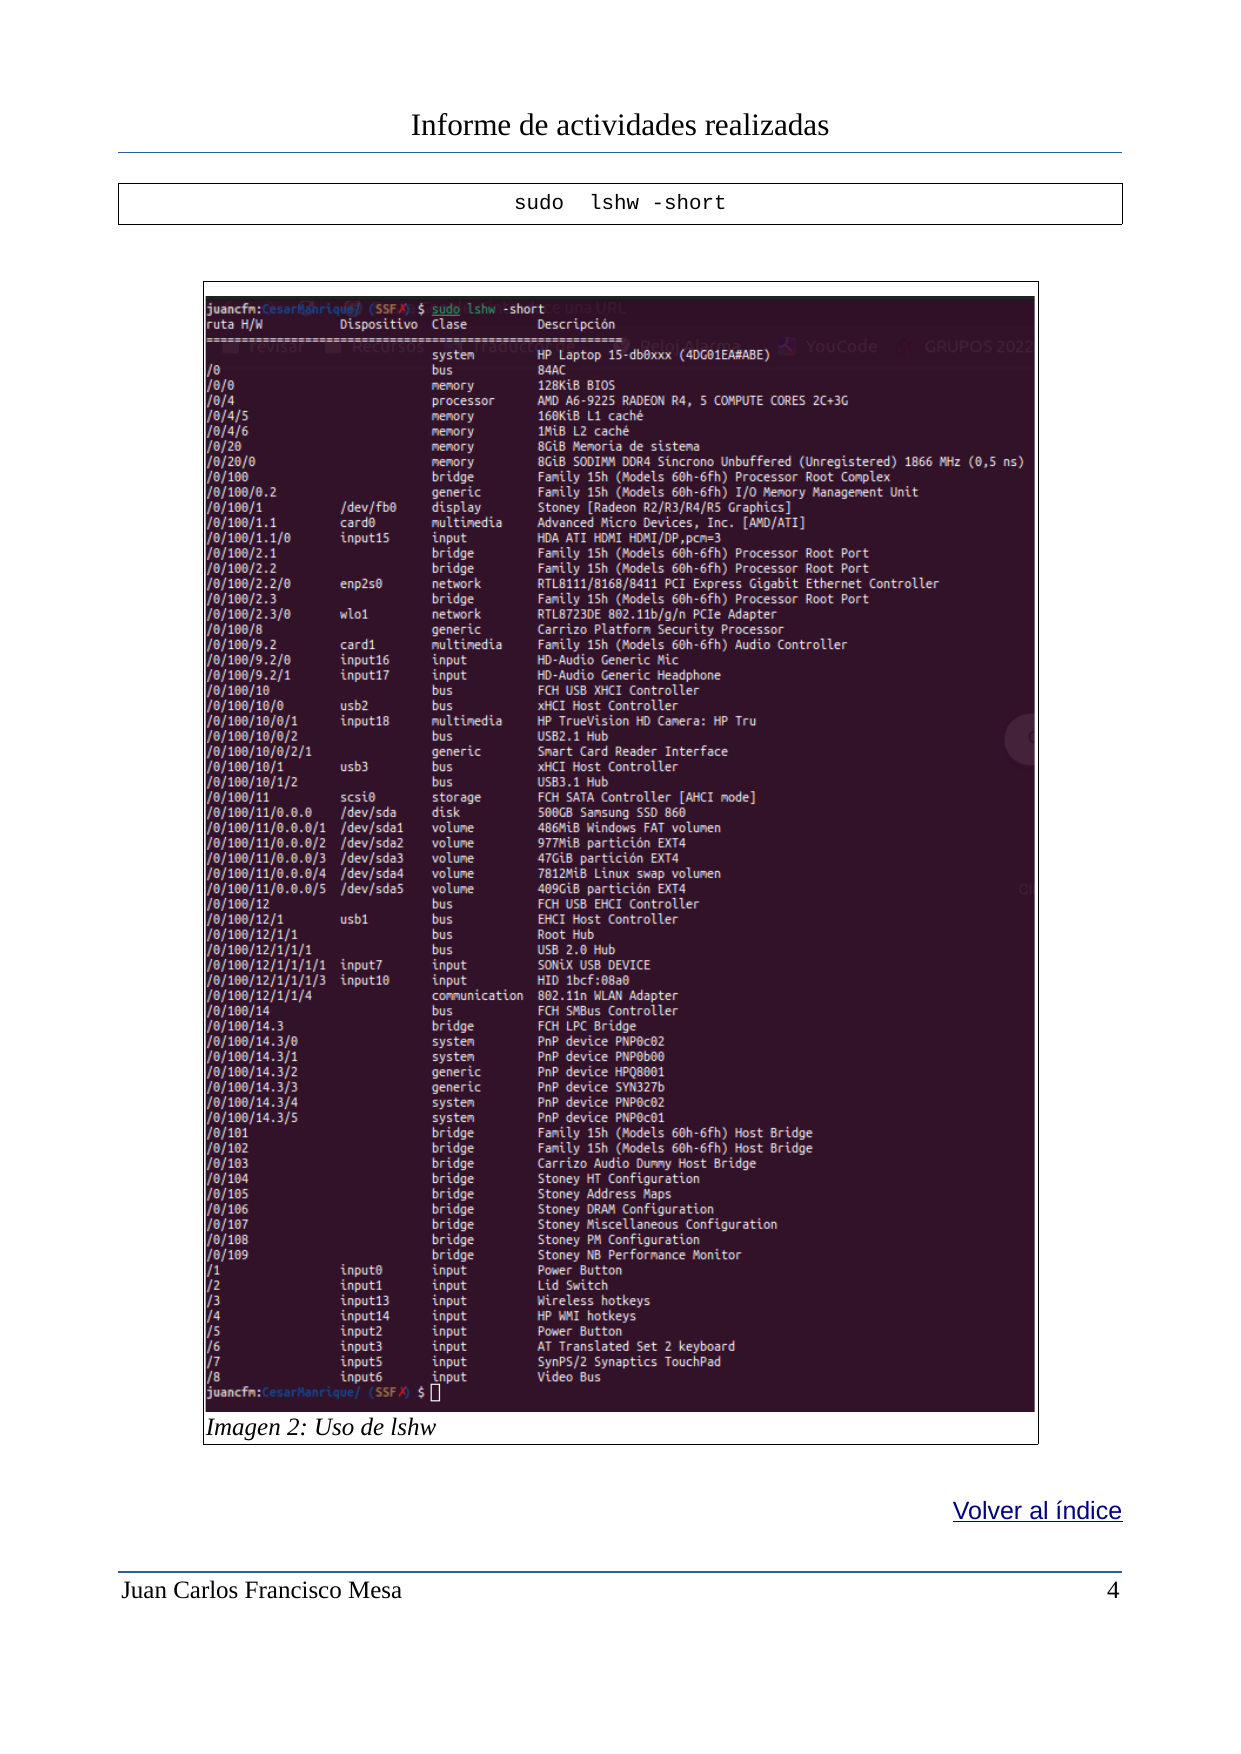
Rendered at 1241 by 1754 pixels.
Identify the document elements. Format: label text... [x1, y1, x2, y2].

text Volver al índice [118, 1496, 1122, 1524]
text sudo lshw -short [119, 184, 1122, 224]
text Imagen 2: Uso de lshw [206, 1412, 1035, 1441]
picture [205, 296, 1035, 1412]
